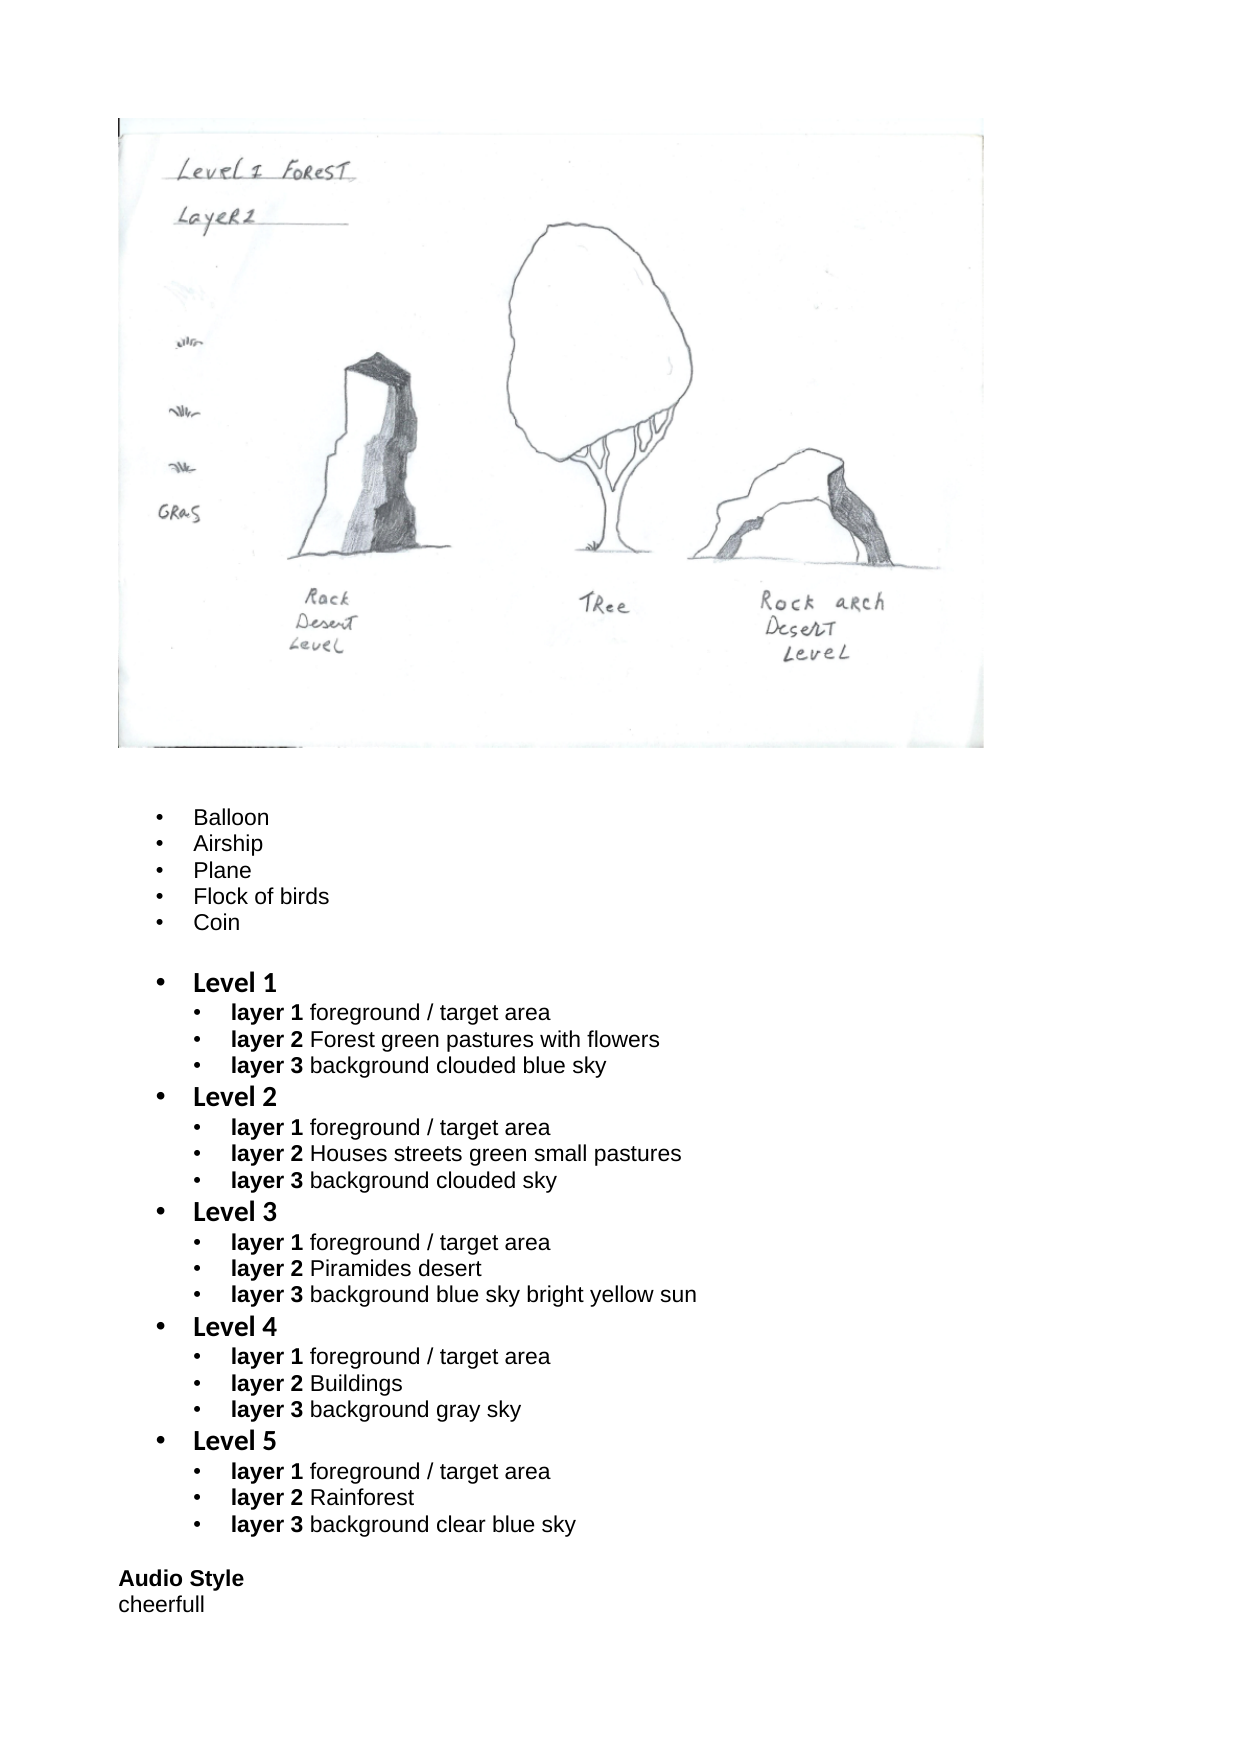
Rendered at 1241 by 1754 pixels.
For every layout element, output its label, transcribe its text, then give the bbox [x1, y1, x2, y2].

list layer 1 foreground / target area [193, 1114, 1122, 1140]
list layer 2 Forest green pastures with flowers [193, 1026, 1122, 1052]
list layer 1 foreground / target area [193, 999, 1122, 1026]
list Level 2 [156, 1078, 1122, 1114]
list layer 1 foreground / target area [193, 1229, 1122, 1255]
list Level 4 [156, 1308, 1122, 1343]
list layer 1 foreground / target area [193, 1343, 1122, 1370]
list layer 3 background gray sky [193, 1396, 1122, 1422]
list Level 5 [156, 1422, 1122, 1458]
list Level 1 [156, 964, 1122, 999]
list layer 2 Rainforest [193, 1484, 1122, 1511]
list Plane [156, 857, 1122, 883]
text Audio Style [118, 1565, 1122, 1591]
list Airship [156, 830, 1122, 857]
list layer 3 background blue sky bright yellow sun [193, 1281, 1122, 1308]
list Coin [156, 909, 1122, 936]
list layer 3 background clouded blue sky [193, 1052, 1122, 1078]
list layer 2 Buildings [193, 1370, 1122, 1396]
text cheerfull [118, 1591, 1122, 1618]
list layer 1 foreground / target area [193, 1458, 1122, 1484]
list layer 3 background clear blue sky [193, 1511, 1122, 1537]
list Flock of birds [156, 883, 1122, 909]
list layer 2 Piramides desert [193, 1255, 1122, 1281]
list layer 2 Houses streets green small pastures [193, 1140, 1122, 1167]
list Level 3 [156, 1193, 1122, 1229]
list Balloon [156, 804, 1122, 830]
list layer 3 background clouded sky [193, 1167, 1122, 1193]
